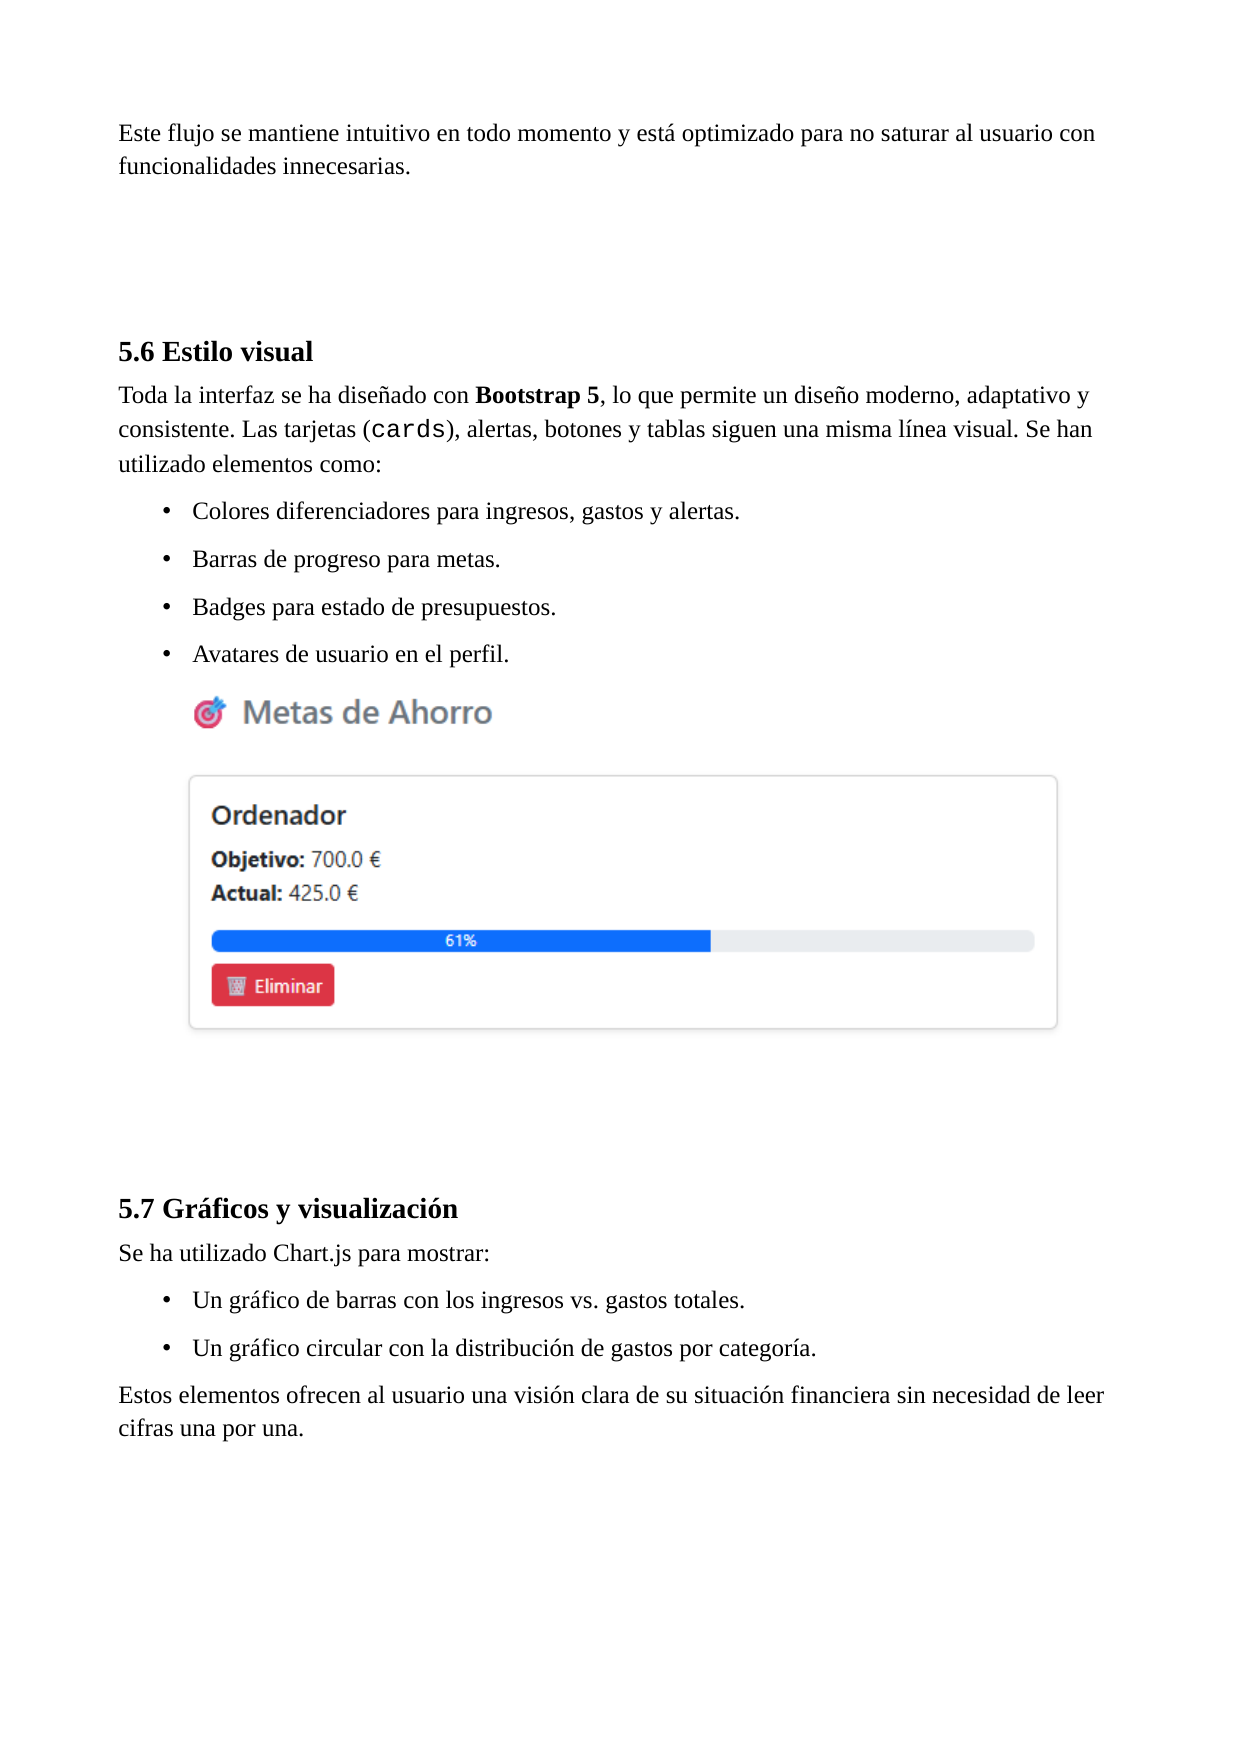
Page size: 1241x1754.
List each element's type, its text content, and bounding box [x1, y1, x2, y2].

list Barras de progreso para metas. [162, 544, 1122, 573]
text Toda la interfaz se ha diseñado con Bootstrap 5, lo que permite un diseño moderno, adaptativo y consistente. Las tarjetas (cards), alertas, botones y tablas siguen una misma línea visual. Se han utilizado elementos como: [118, 381, 1122, 477]
picture [177, 686, 1063, 1040]
list Un gráfico circular con la distribución de gastos por categoría. [162, 1333, 1122, 1362]
subtitle 5.6 Estilo visual [118, 334, 1122, 368]
list Colores diferenciadores para ingresos, gastos y alertas. [162, 496, 1122, 525]
list Badges para estado de presupuestos. [162, 592, 1122, 620]
list Avatares de usuario en el perfil. [162, 639, 1122, 668]
text Estos elementos ofrecen al usuario una visión clara de su situación financiera sin necesidad de leer cifras una por una. [118, 1380, 1122, 1442]
text Este flujo se mantiene intuitivo en todo momento y está optimizado para no saturar al usuario con funcionalidades innecesarias. [118, 118, 1122, 180]
subtitle 5.7 Gráficos y visualización [118, 1192, 1122, 1225]
text Se ha utilizado Chart.js para mostrar: [118, 1238, 1122, 1266]
list Un gráfico de barras con los ingresos vs. gastos totales. [162, 1285, 1122, 1314]
